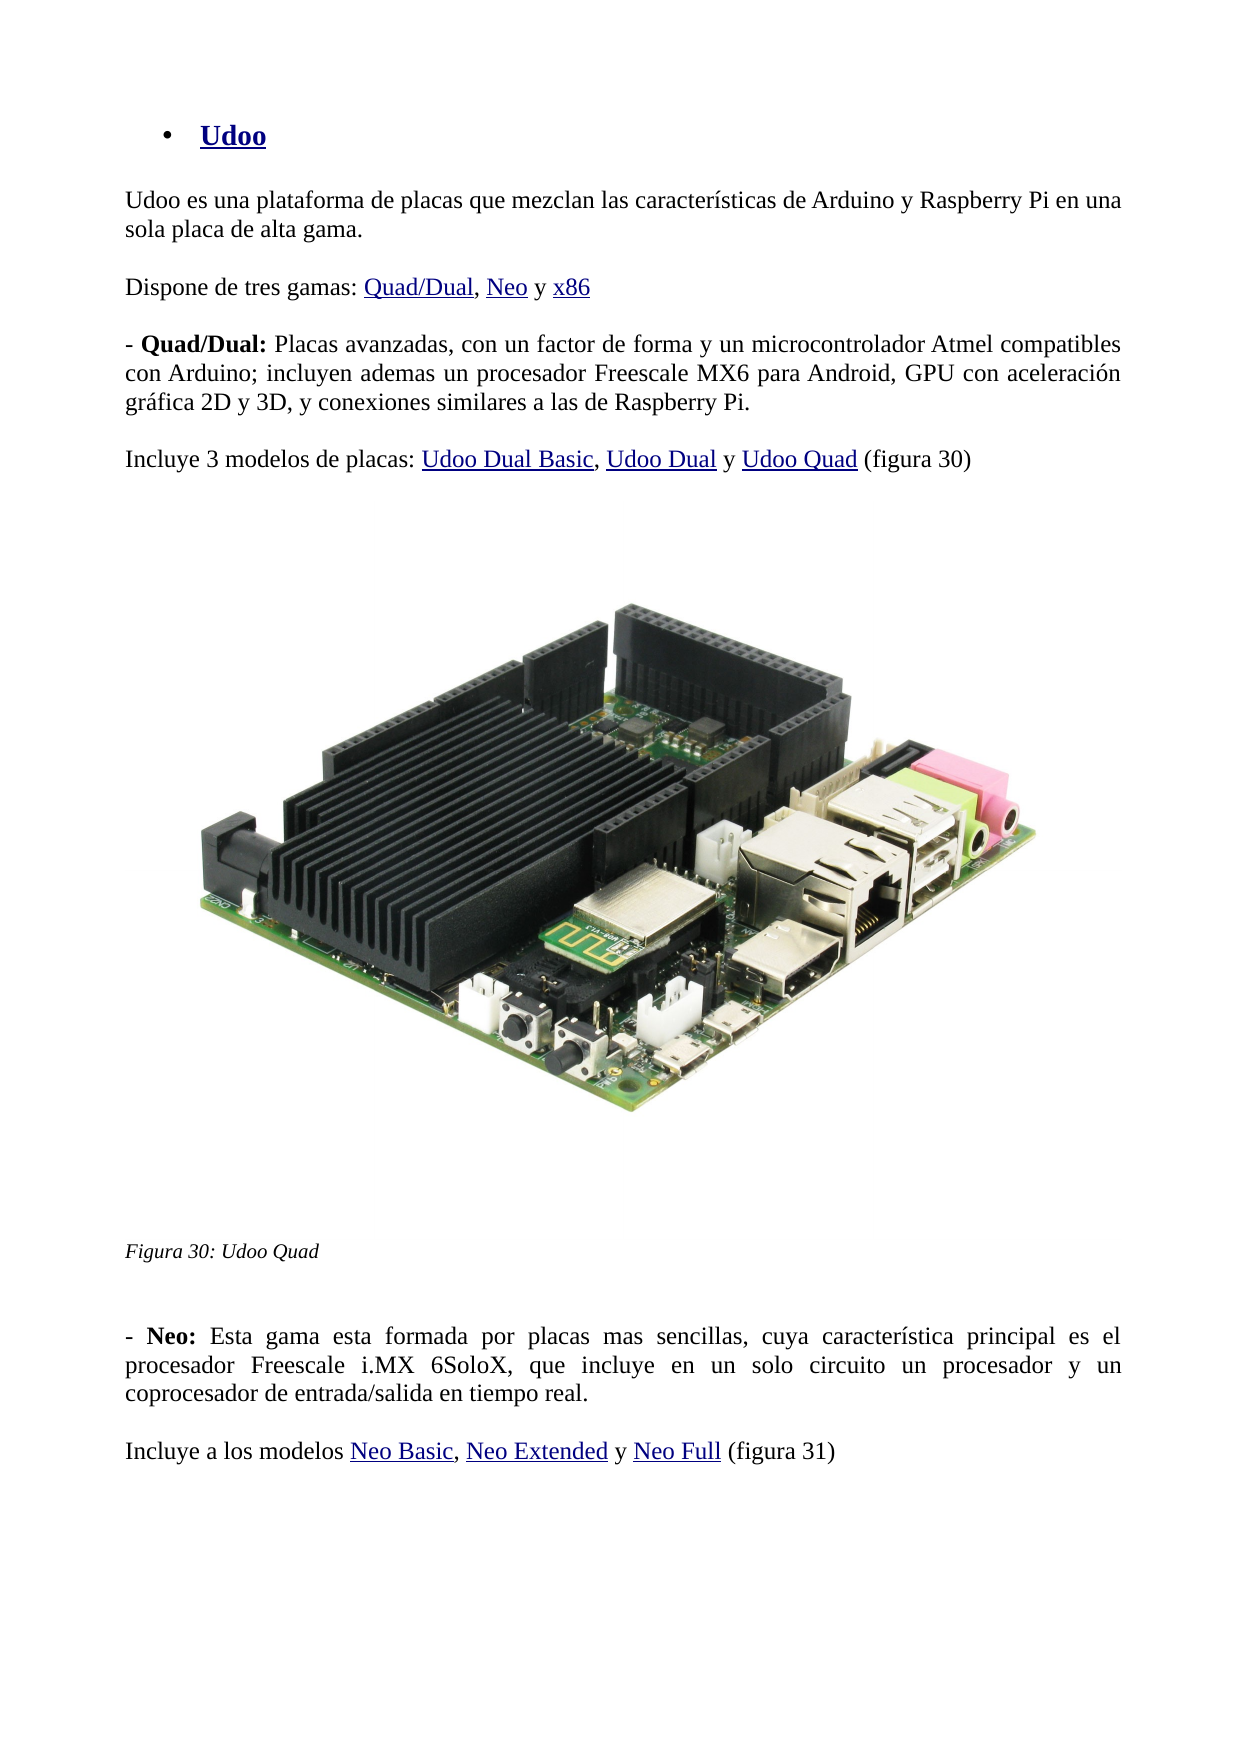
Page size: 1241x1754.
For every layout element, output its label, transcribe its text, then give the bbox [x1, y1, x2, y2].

text Figura 30: Udoo Quad [125, 1240, 1122, 1263]
list Udoo [162, 118, 1122, 152]
picture [125, 501, 1123, 1240]
text - Quad/Dual: Placas avanzadas, con un factor de forma y un microcontrolador Atmel compatibles con Arduino; incluyen ademas un procesador Freescale MX6 para Android, GPU con aceleración gráfica 2D y 3D, y conexiones similares a las de Raspberry Pi. [125, 329, 1122, 415]
text Incluye a los modelos Neo Basic, Neo Extended y Neo Full (figura 31) [125, 1436, 1122, 1465]
text Dispone de tres gamas: Quad/Dual, Neo y x86 [125, 272, 1122, 300]
text Incluye 3 modelos de placas: Udoo Dual Basic, Udoo Dual y Udoo Quad (figura 30) [125, 444, 1122, 473]
text Udoo es una plataforma de placas que mezclan las características de Arduino y Raspberry Pi en una sola placa de alta gama. [125, 185, 1122, 243]
text - Neo: Esta gama esta formada por placas mas sencillas, cuya característica principal es el procesador Freescale i.MX 6SoloX, que incluye en un solo circuito un procesador y un coprocesador de entrada/salida en tiempo real. [125, 1321, 1122, 1407]
